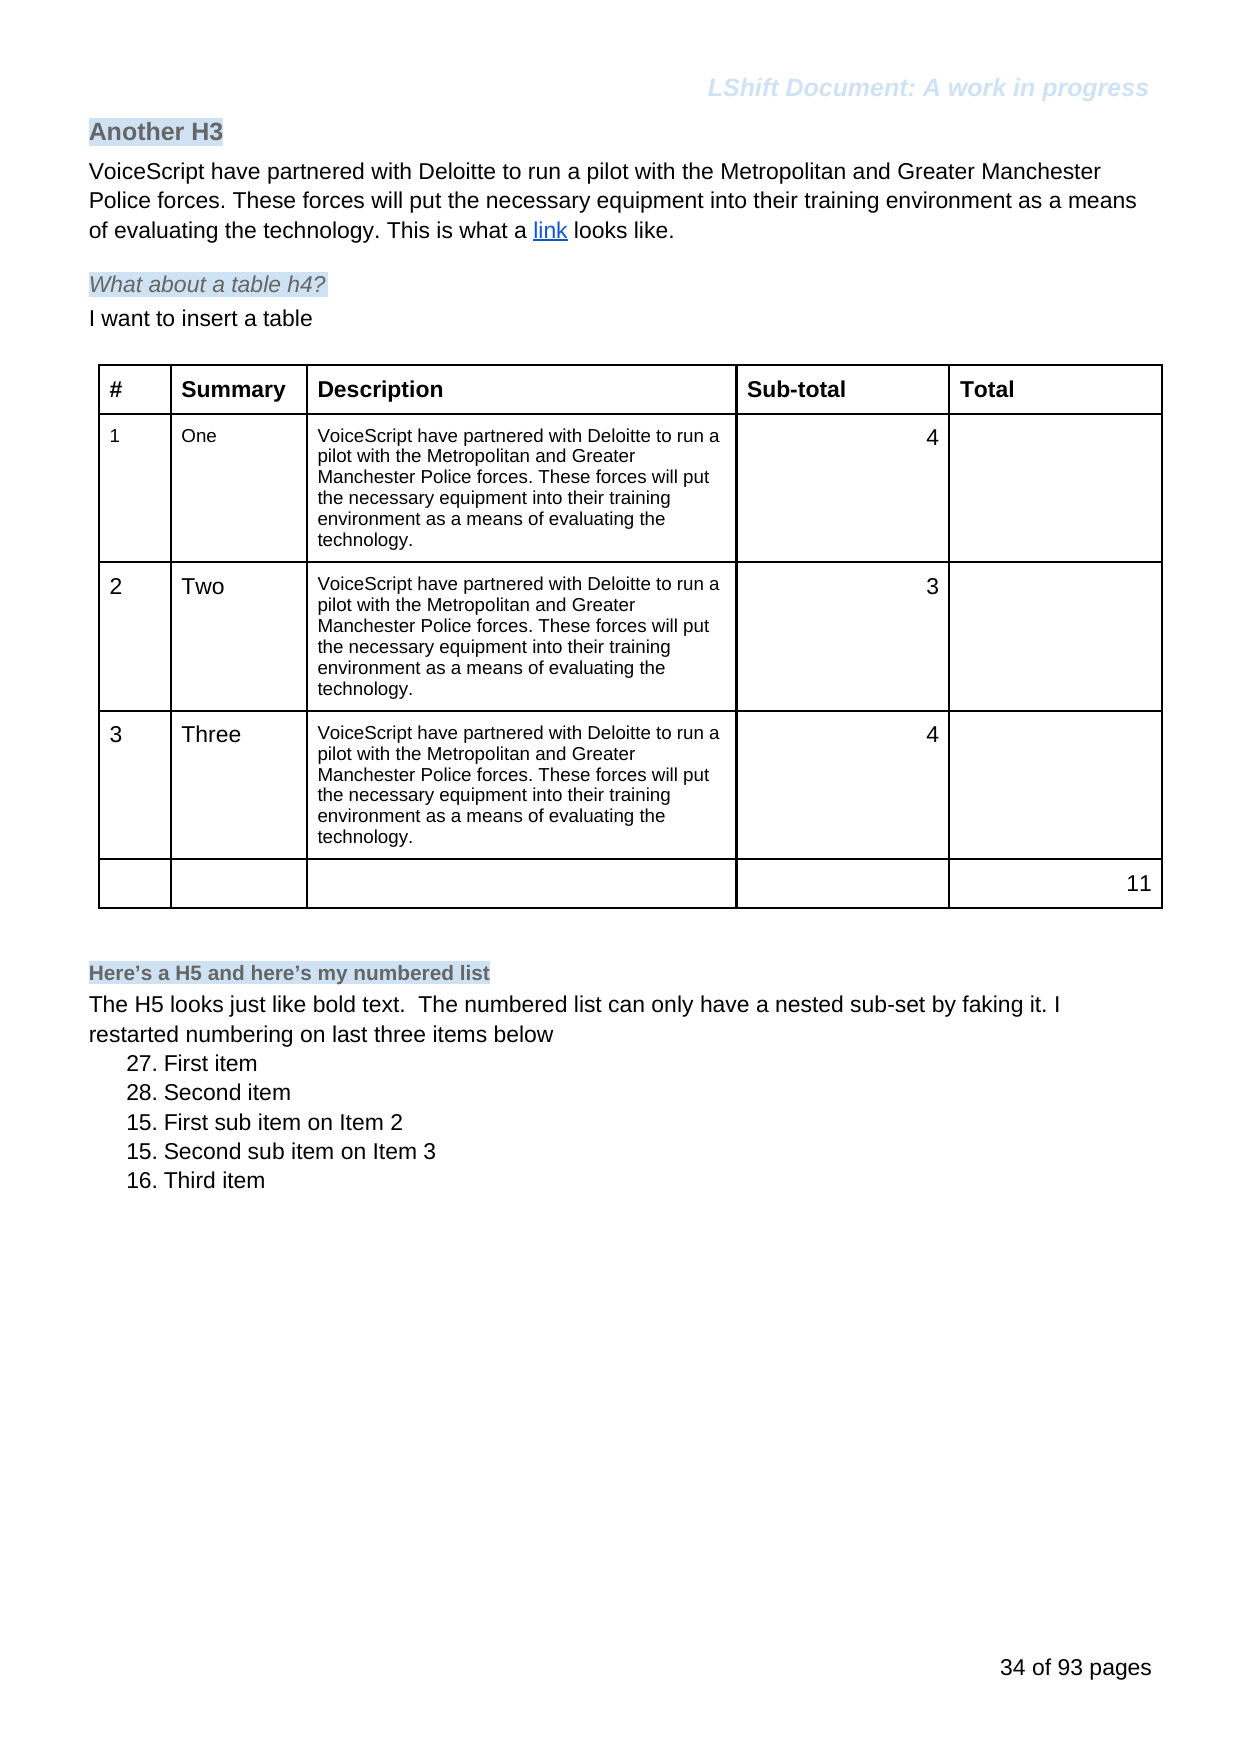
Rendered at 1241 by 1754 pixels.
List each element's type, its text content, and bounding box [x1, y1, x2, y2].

subtitle What about a table h4? [328, 272, 1152, 297]
table_cell 3 [738, 563, 948, 709]
table_header Description [308, 366, 735, 412]
table_cell 1 [100, 415, 170, 561]
table_cell 3 [100, 712, 170, 858]
table_cell 11 [950, 860, 1161, 907]
list Second item [126, 1080, 1152, 1106]
list First sub item on Item 2 [126, 1109, 1152, 1135]
table_header Sub-total [738, 366, 948, 412]
subtitle Here’s a H5 and here’s my numbered list [490, 961, 1152, 984]
table_cell [308, 860, 735, 907]
text The H5 looks just like bold text. The numbered list can only have a nested sub-set by faking it. I restarted numbering on last three items below [88, 992, 1152, 1047]
table_cell [738, 860, 948, 907]
table_header Summary [172, 366, 306, 412]
table_cell Two [172, 563, 306, 709]
table_cell [950, 712, 1161, 858]
table_cell One [172, 415, 306, 561]
table_header Total [950, 366, 1161, 412]
list Third item [126, 1168, 1152, 1194]
text VoiceScript have partnered with Deloitte to run a pilot with the Metropolitan and Greater Manchester Police forces. These forces will put the necessary equipment into their training environment as a means of evaluating the technology. This is what a link looks like. [88, 158, 1152, 243]
table_cell [950, 563, 1161, 709]
table_cell VoiceScript have partnered with Deloitte to run a pilot with the Metropolitan and Greater Manchester Police forces. These forces will put the necessary equipment into their training environment as a means of evaluating the technology. [308, 563, 735, 709]
table_cell [172, 860, 306, 907]
table_header # [100, 366, 170, 412]
table_cell VoiceScript have partnered with Deloitte to run a pilot with the Metropolitan and Greater Manchester Police forces. These forces will put the necessary equipment into their training environment as a means of evaluating the technology. [308, 415, 735, 561]
table_cell VoiceScript have partnered with Deloitte to run a pilot with the Metropolitan and Greater Manchester Police forces. These forces will put the necessary equipment into their training environment as a means of evaluating the technology. [308, 712, 735, 858]
table_cell 4 [738, 415, 948, 561]
text I want to insert a table [88, 305, 1152, 331]
table_cell [950, 415, 1161, 561]
table_cell Three [172, 712, 306, 858]
list First item [126, 1051, 1152, 1076]
list Second sub item on Item 3 [126, 1139, 1152, 1164]
table_cell 4 [738, 712, 948, 858]
table_cell 2 [100, 563, 170, 709]
subtitle Another H3 [223, 118, 1152, 146]
table_cell [100, 860, 170, 907]
